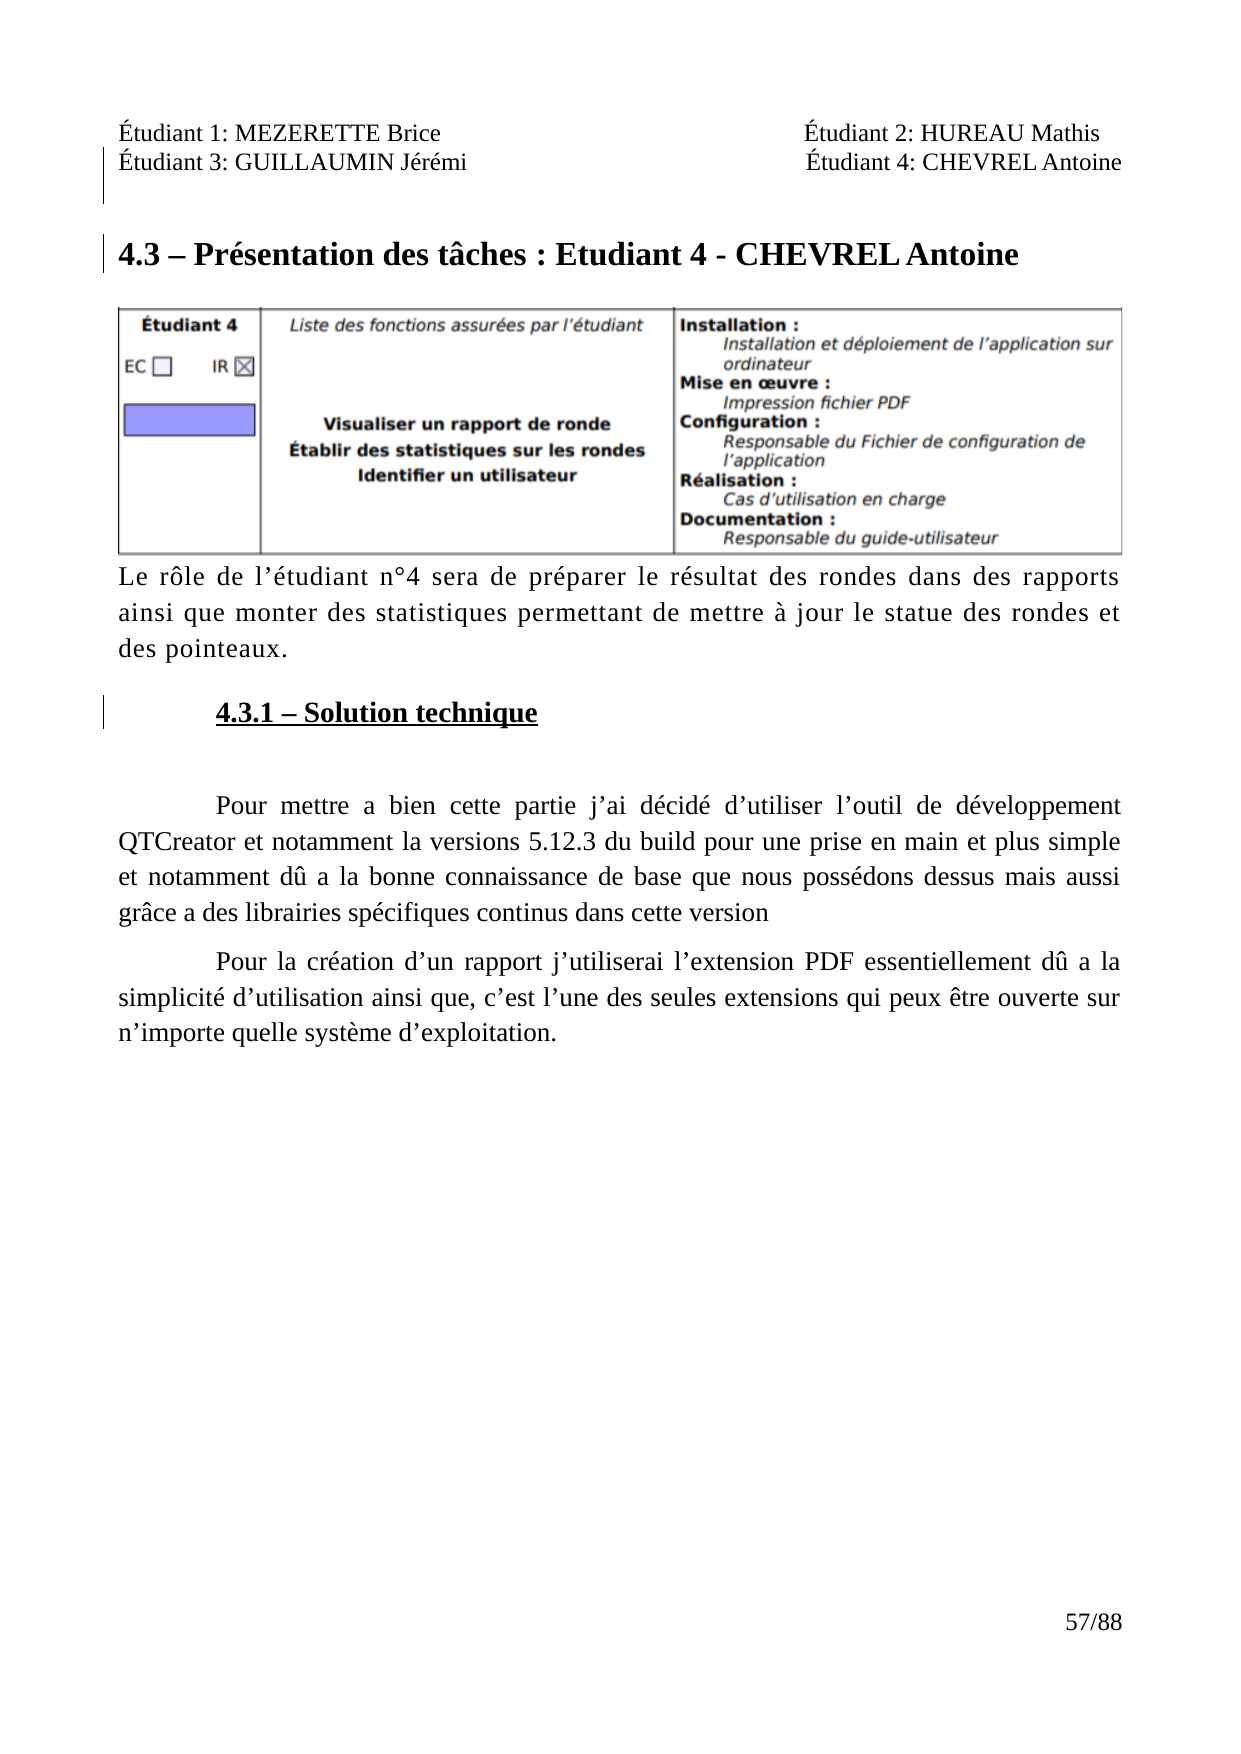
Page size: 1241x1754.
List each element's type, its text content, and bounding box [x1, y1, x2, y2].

subtitle 4.3.1 – Solution technique [118, 695, 1122, 729]
text Le rôle de l’étudiant n°4 sera de préparer le résultat des rondes dans des rapports ainsi que monter des statistiques permettant de mettre à jour le statue des rondes et des pointeaux. [118, 556, 1122, 663]
subtitle 4.3 – Présentation des tâches : Etudiant 4 - CHEVREL Antoine [118, 234, 1122, 272]
text [118, 285, 1122, 307]
text Pour mettre a bien cette partie j’ai décidé d’utiliser l’outil de développement QTCreator et notamment la versions 5.12.3 du build pour une prise en main et plus simple et notamment dû a la bonne connaissance de base que nous possédons dessus mais aussi grâce a des librairies spécifiques continus dans cette version [118, 789, 1122, 927]
text Pour la création d’un rapport j’utiliserai l’extension PDF essentiellement dû a la simplicité d’utilisation ainsi que, c’est l’une des seules extensions qui peux être ouverte sur n’importe quelle système d’exploitation. [118, 945, 1122, 1047]
picture [118, 307, 1123, 556]
